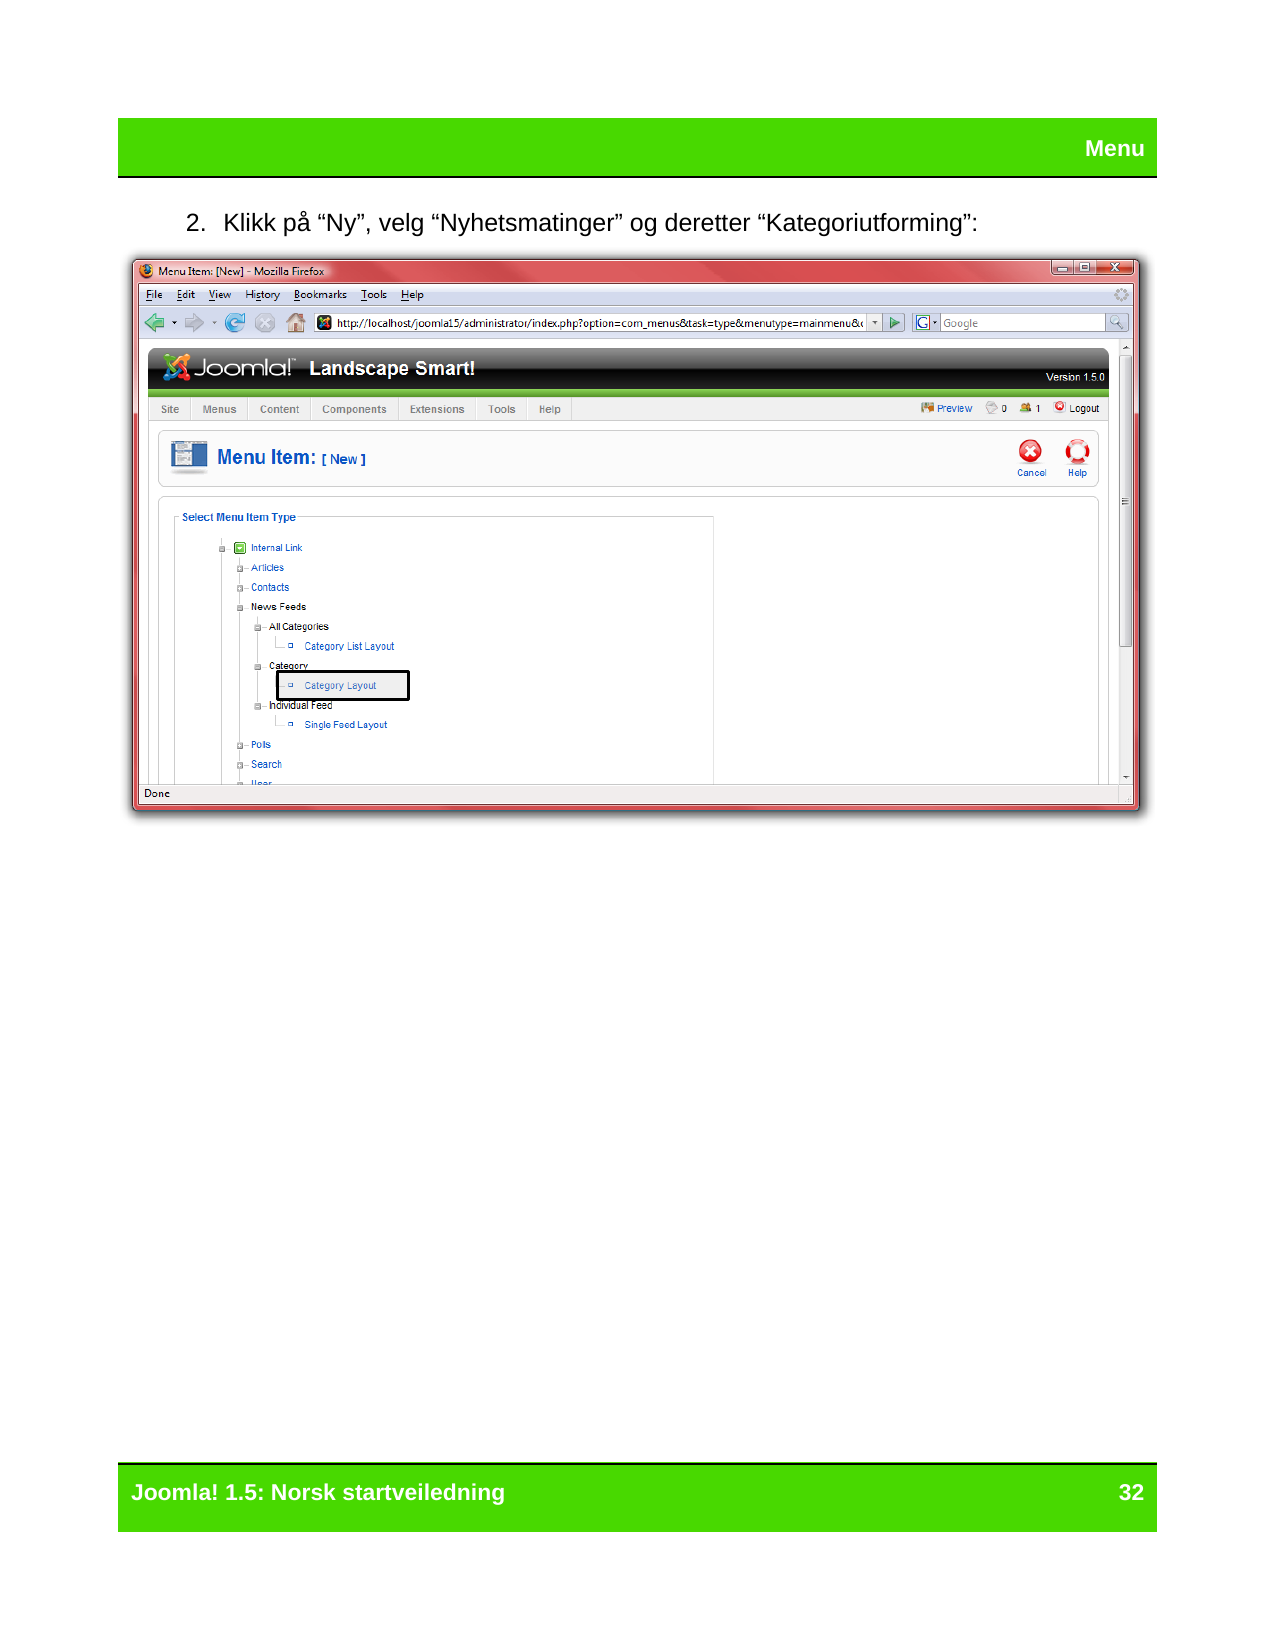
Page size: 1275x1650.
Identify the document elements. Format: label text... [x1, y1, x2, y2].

list Klikk på “Ny”, velg “Nyhetsmatinger” og deretter “Kategoriutforming”: [186, 208, 1157, 237]
picture [119, 247, 1156, 827]
